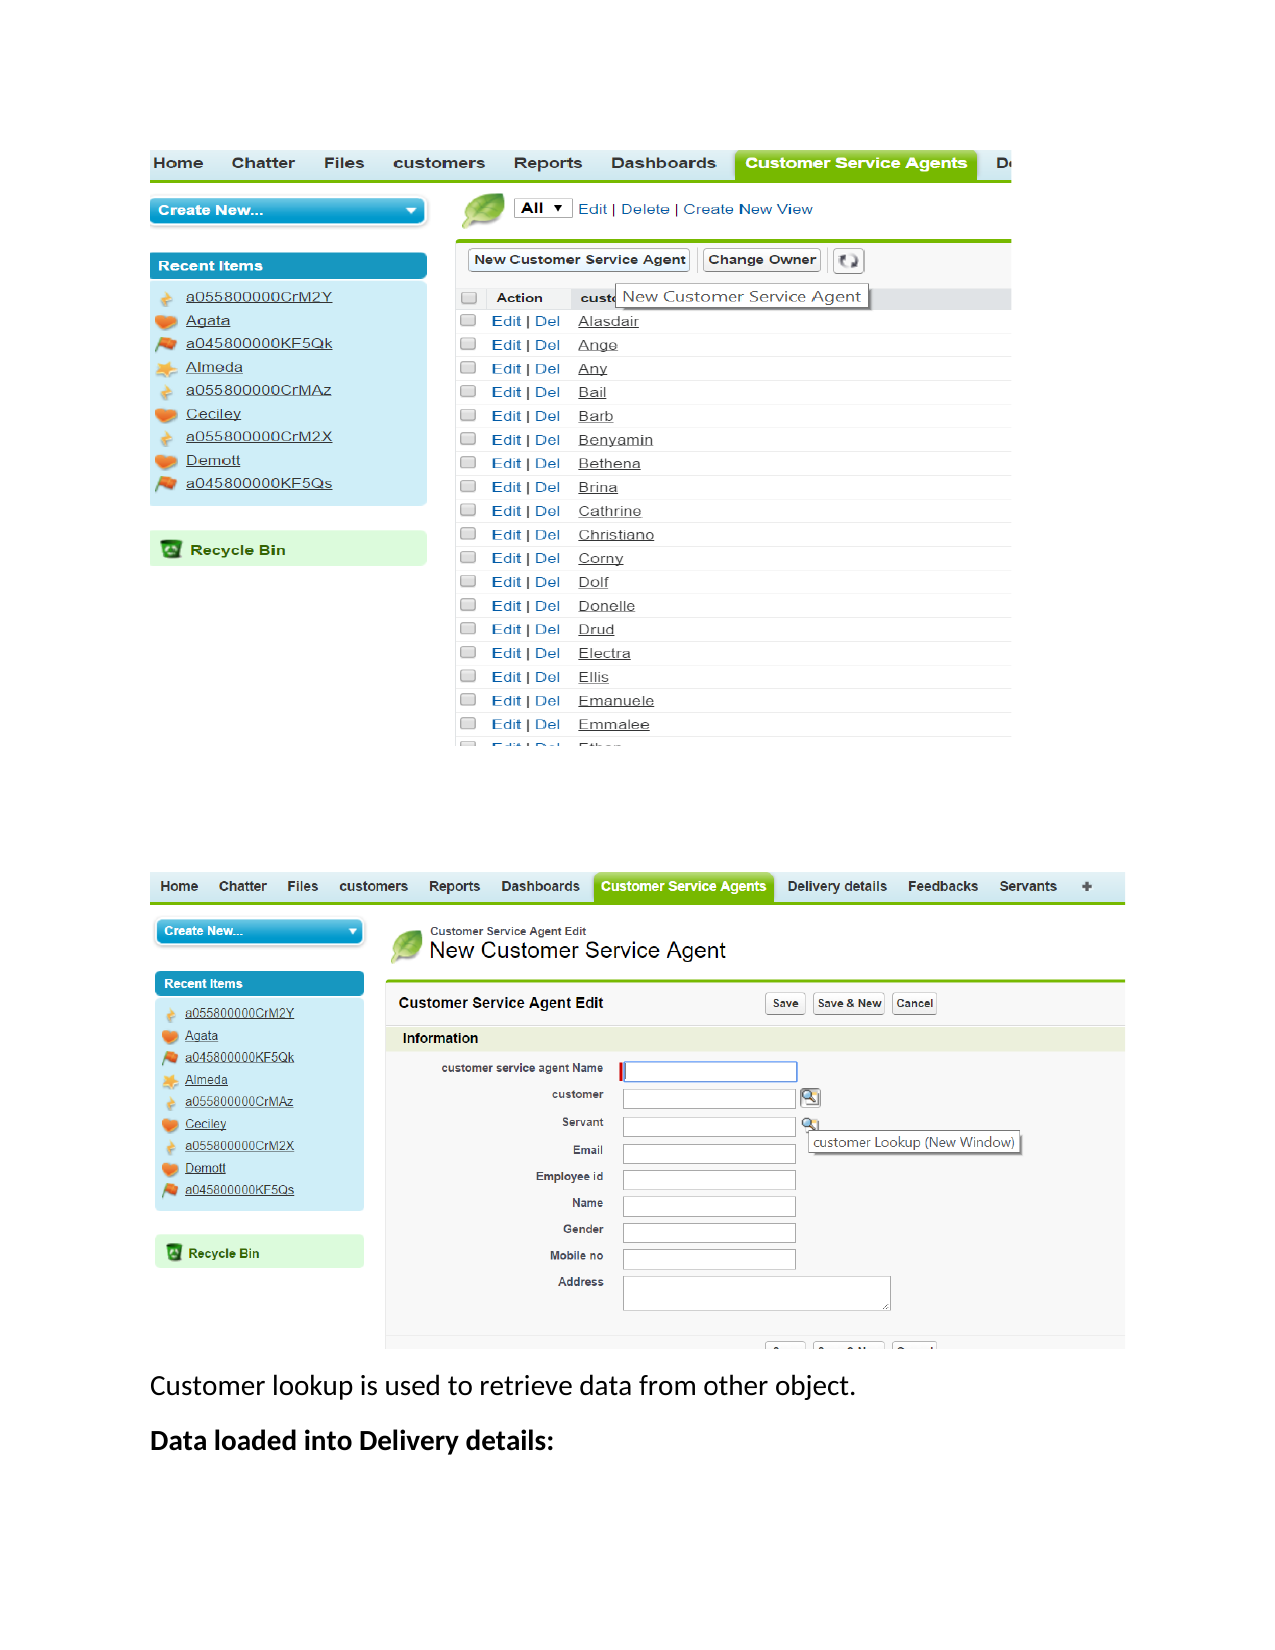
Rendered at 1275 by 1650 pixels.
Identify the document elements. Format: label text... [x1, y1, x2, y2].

text Data loaded into Delivery details: [150, 1422, 1125, 1457]
text Customer lookup is used to retrieve data from other object. [150, 1367, 1125, 1403]
